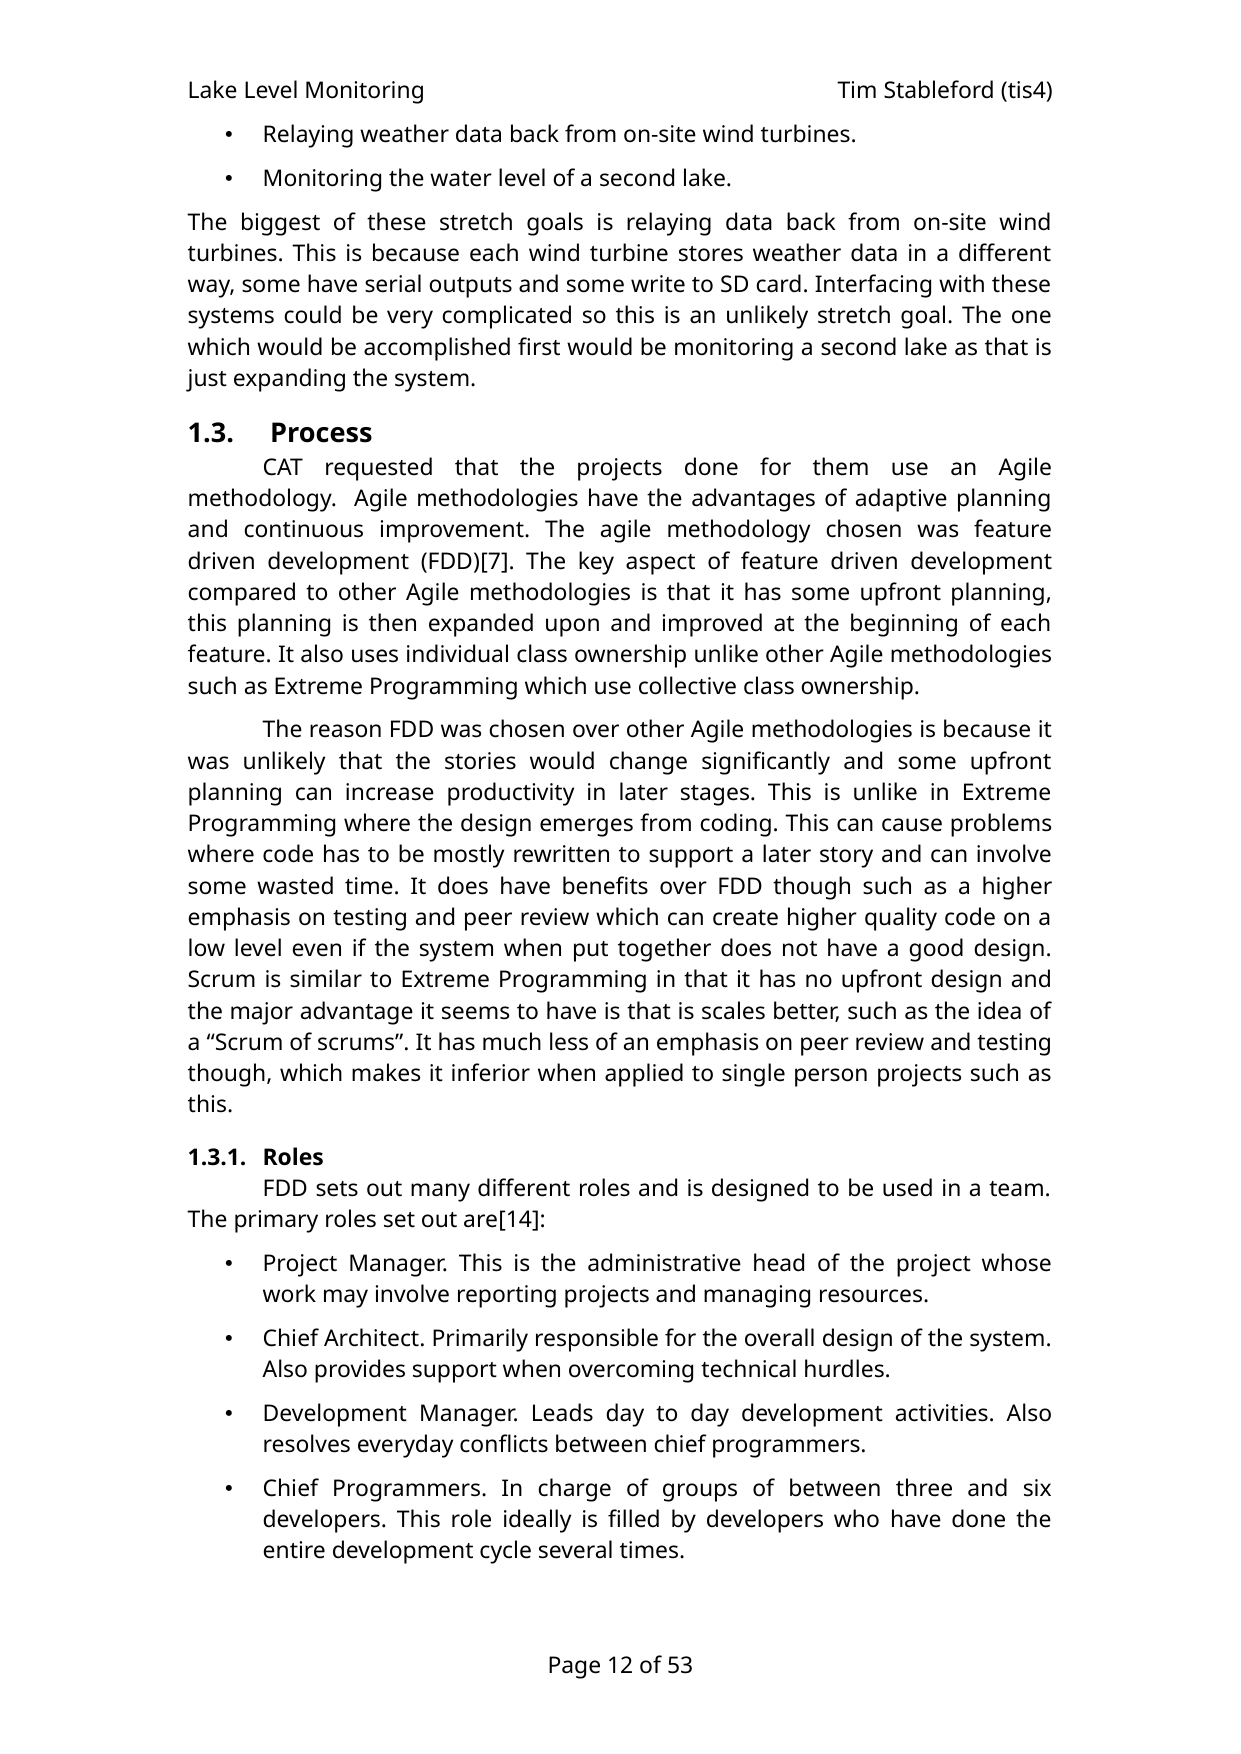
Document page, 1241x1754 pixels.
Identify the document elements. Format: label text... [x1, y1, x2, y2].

list Monitoring the water level of a second lake. [225, 162, 1053, 193]
text CAT requested that the projects done for them use an Agile methodology. Agile methodologies have the advantages of adaptive planning and continuous improvement. The agile methodology chosen was feature driven development (FDD)[7]. The key aspect of feature driven development compared to other Agile methodologies is that it has some upfront planning, this planning is then expanded upon and improved at the beginning of each feature. It also uses individual class ownership unlike other Agile methodologies such as Extreme Programming which use collective class ownership. [187, 451, 1053, 701]
list Chief Architect. Primarily responsible for the overall design of the system. Also provides support when overcoming technical hurdles. [225, 1322, 1053, 1384]
text FDD sets out many different roles and is designed to be used in a team. The primary roles set out are[14]: [187, 1172, 1053, 1234]
list Development Manager. Leads day to day development activities. Also resolves everyday conflicts between chief programmers. [225, 1397, 1053, 1459]
text The biggest of these stretch goals is relaying data back from on-site wind turbines. This is because each wind turbine stores weather data in a different way, some have serial outputs and some write to SD card. Interfacing with these systems could be very complicated so this is an unlikely stretch goal. The one which would be accomplished first would be monitoring a second lake as that is just expanding the system. [187, 206, 1053, 393]
subtitle Roles [187, 1140, 1053, 1172]
text The reason FDD was chosen over other Agile methodologies is because it was unlikely that the stories would change significantly and some upfront planning can increase productivity in later stages. This is unlike in Extreme Programming where the design emerges from coding. This can cause problems where code has to be mostly rewritten to support a later story and can involve some wasted time. It does have benefits over FDD though such as a higher emphasis on testing and peer review which can create higher quality code on a low level even if the system when put together does not have a good design. Scrum is similar to Extreme Programming in that it has no upfront design and the major advantage it seems to have is that is scales better, such as the idea of a “Scrum of scrums”. It has much less of an emphasis on peer review and testing though, which makes it inferior when applied to single person projects such as this. [187, 713, 1053, 1119]
subtitle Process [187, 414, 1053, 451]
list Project Manager. This is the administrative head of the project whose work may involve reporting projects and managing resources. [225, 1247, 1053, 1309]
list Relaying weather data back from on-site wind turbines. [225, 118, 1053, 149]
list Chief Programmers. In charge of groups of between three and six developers. This role ideally is filled by developers who have done the entire development cycle several times. [225, 1472, 1053, 1565]
